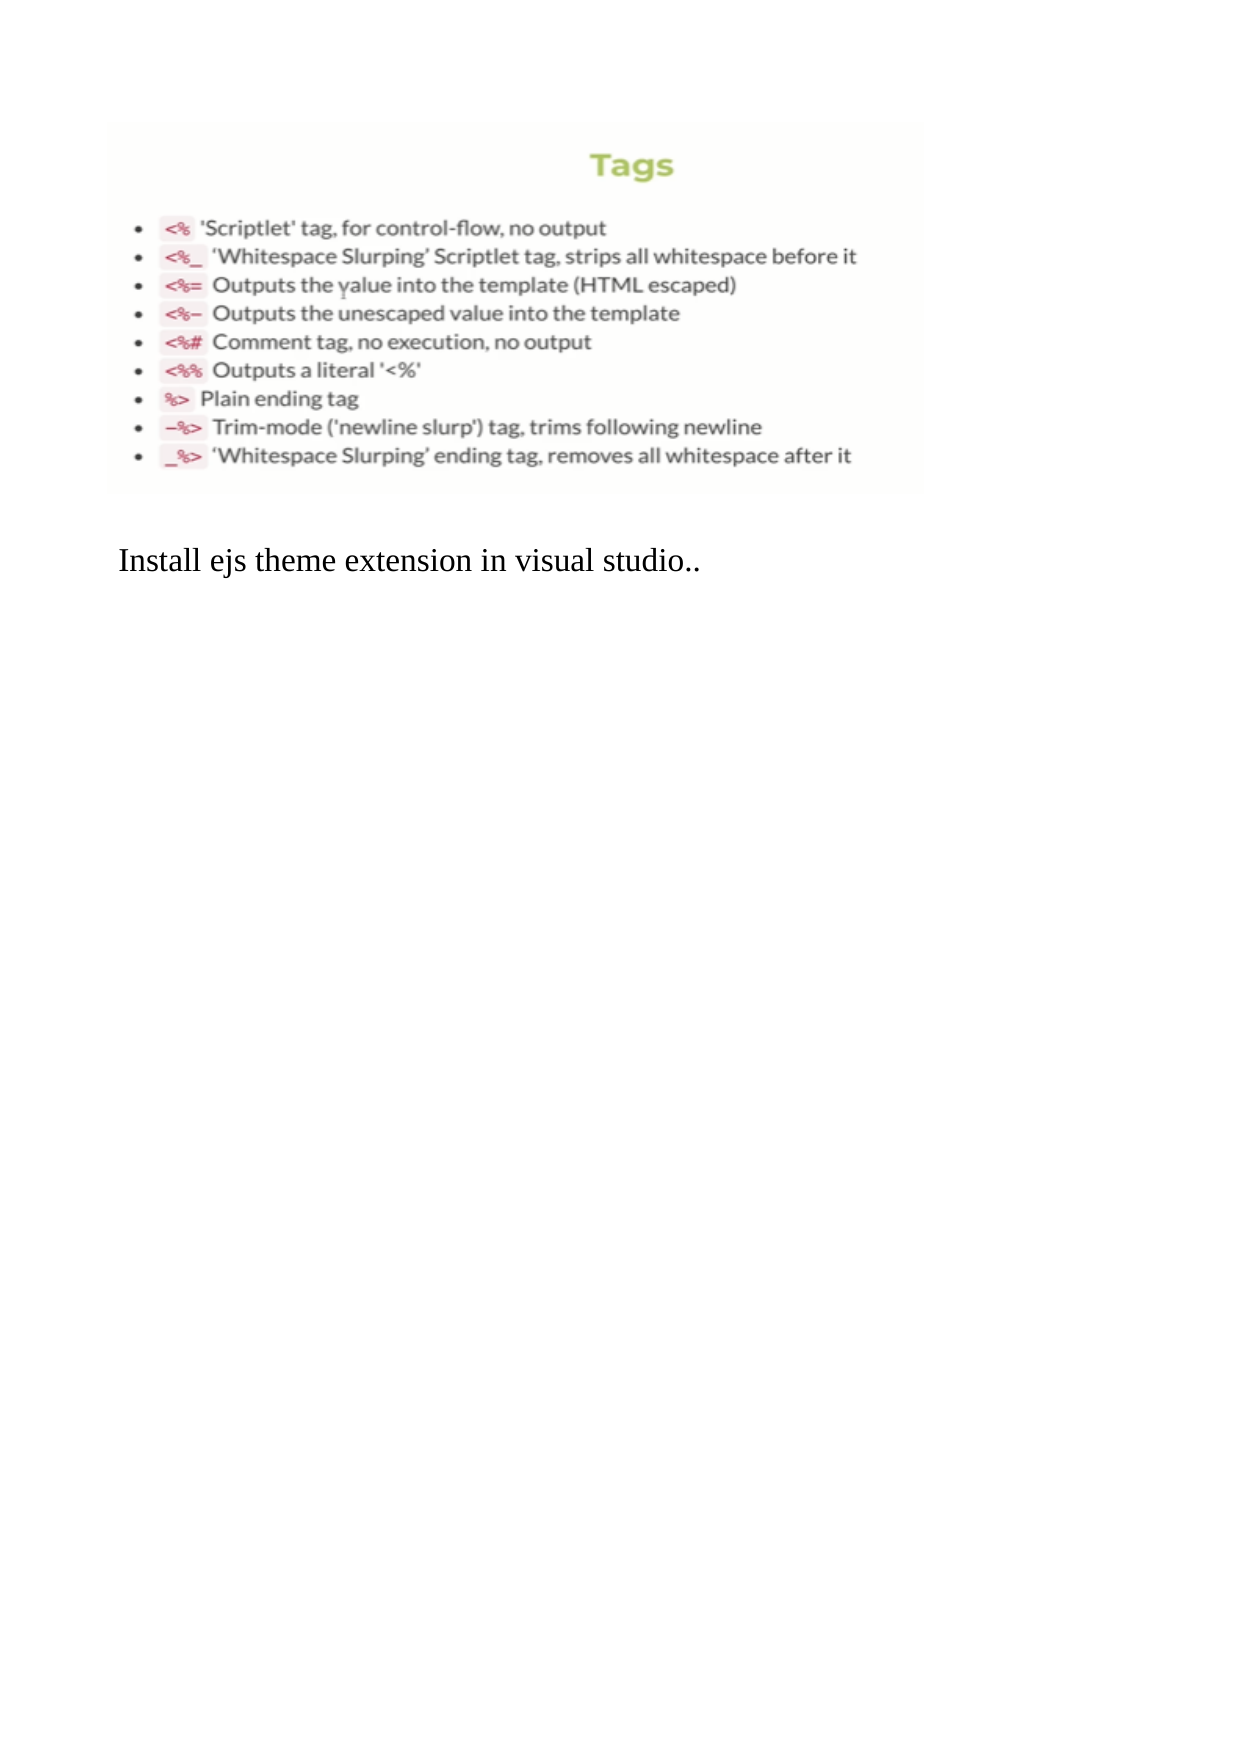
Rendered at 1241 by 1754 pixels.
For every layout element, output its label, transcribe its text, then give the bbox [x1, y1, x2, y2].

text Install ejs theme extension in visual studio.. [118, 540, 1122, 578]
picture [106, 122, 924, 494]
